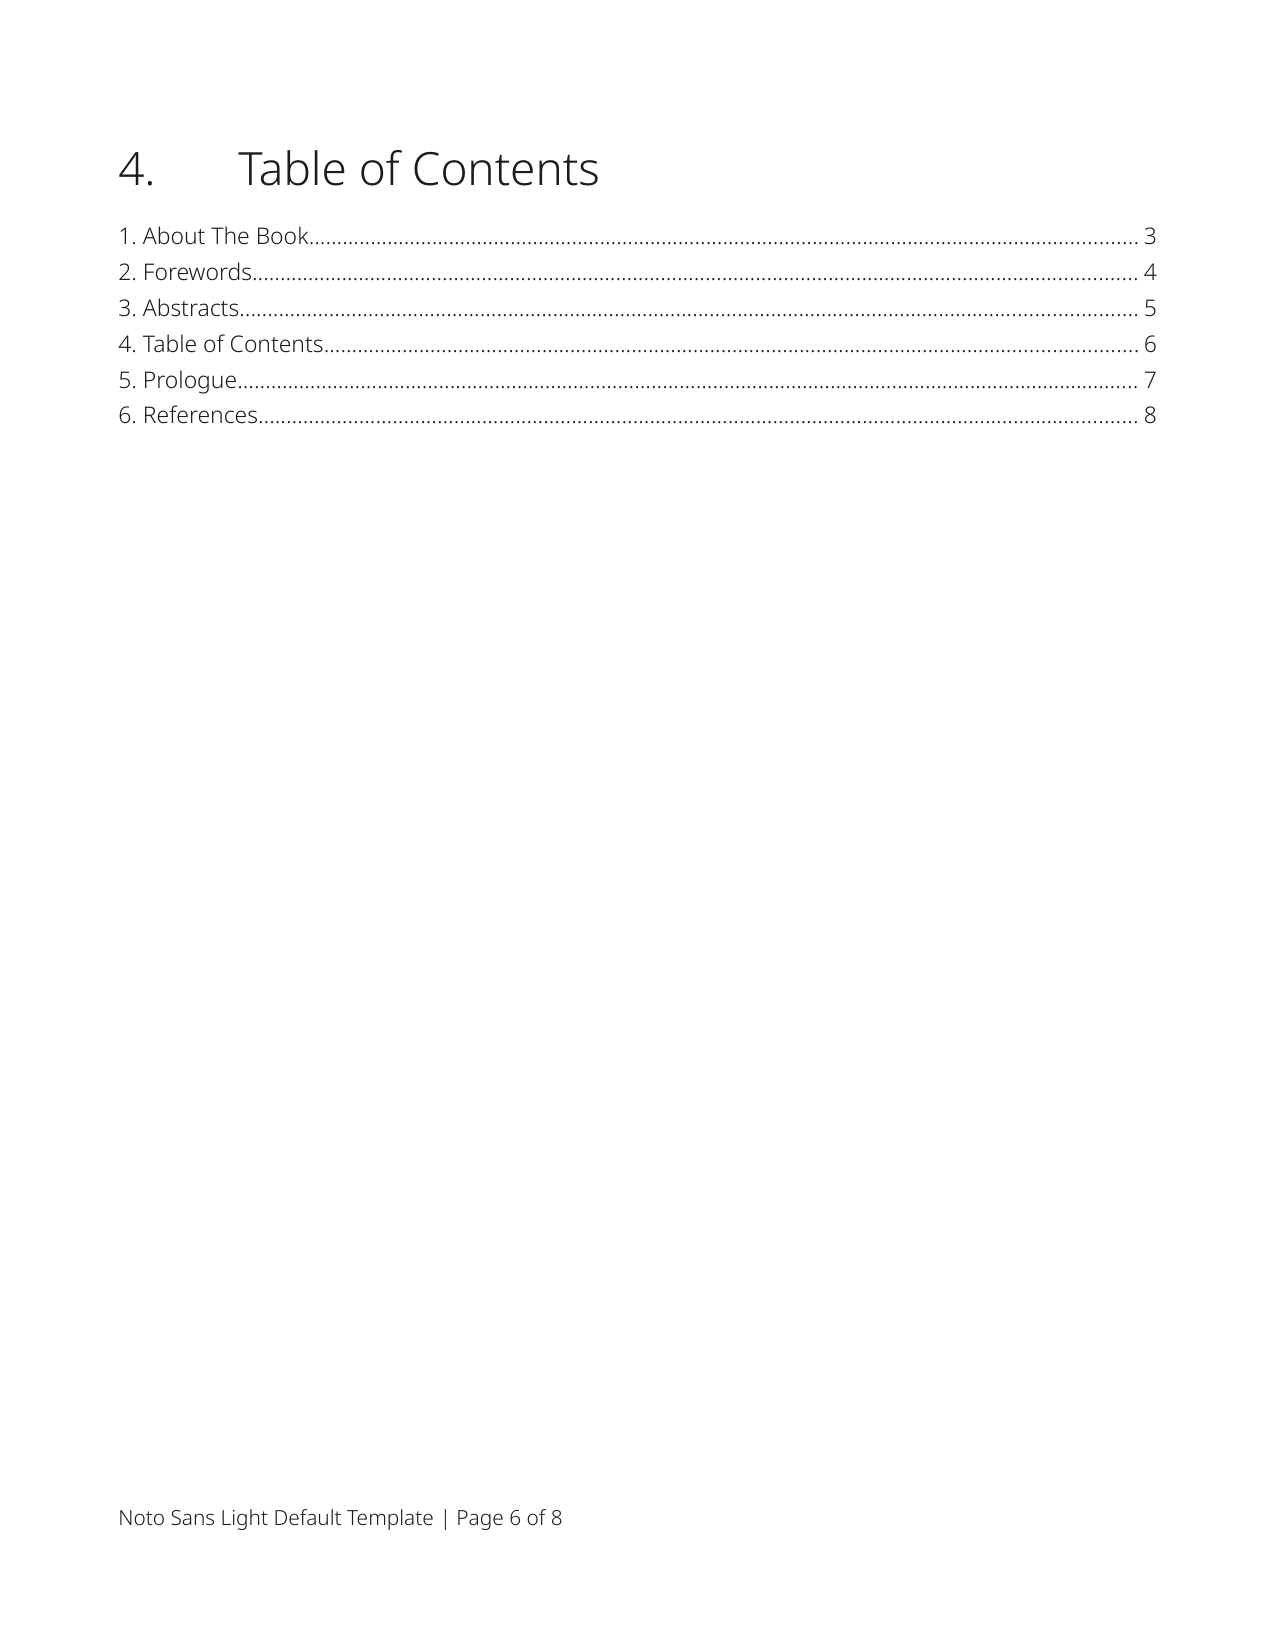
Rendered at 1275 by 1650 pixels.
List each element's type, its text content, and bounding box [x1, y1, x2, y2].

text 5. Prologue 7 [118, 363, 1157, 395]
text 1. About The Book 3 [118, 220, 1157, 251]
subtitle Table of Contents [118, 136, 1157, 198]
text 4. Table of Contents 6 [118, 328, 1157, 359]
text 2. Forewords 4 [118, 256, 1157, 287]
text 6. References 8 [118, 399, 1157, 431]
text 3. Abstracts 5 [118, 292, 1157, 323]
